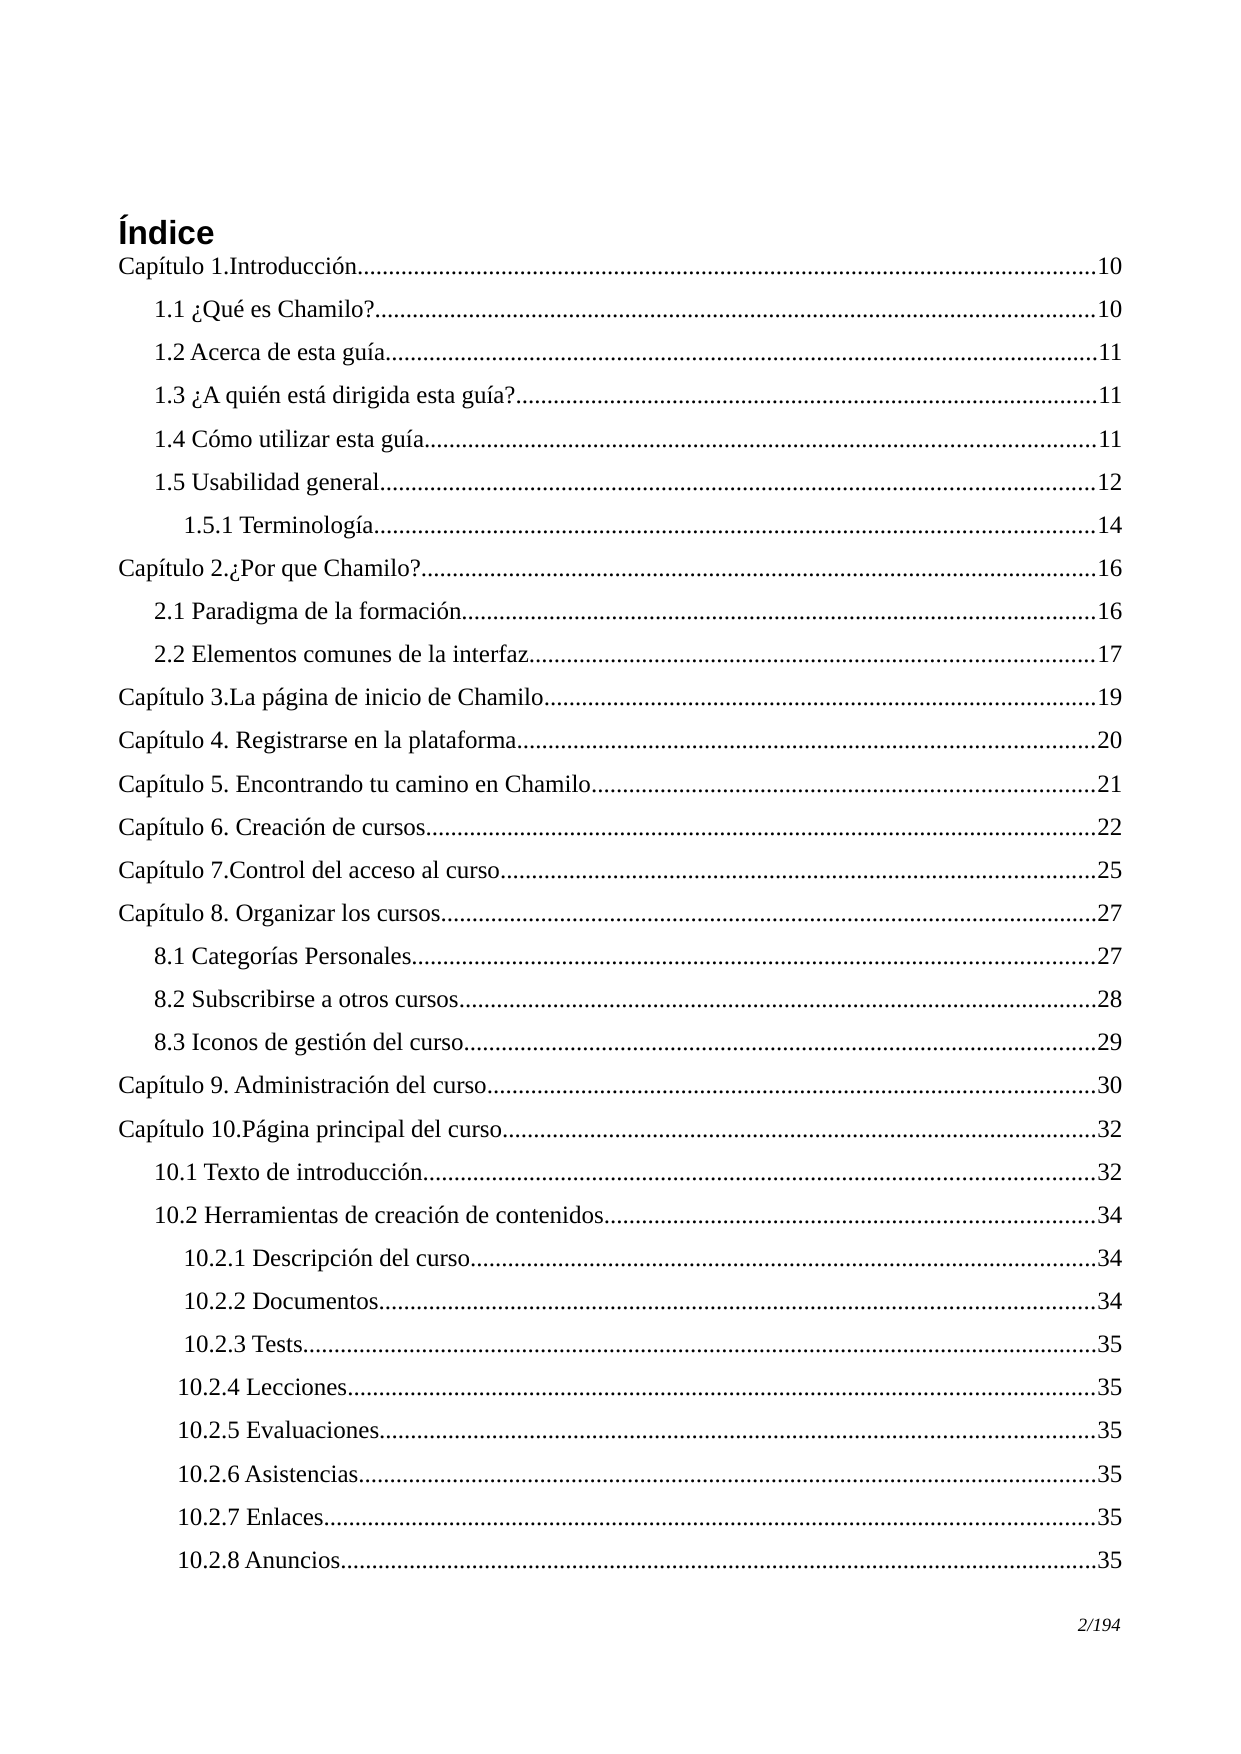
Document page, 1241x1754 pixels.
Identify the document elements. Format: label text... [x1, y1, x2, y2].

text 1.5.1 Terminología 14 [177, 510, 1122, 539]
text 8.2 Subscribirse a otros cursos 28 [148, 984, 1122, 1013]
text 8.3 Iconos de gestión del curso 29 [148, 1027, 1122, 1056]
text 10.2.7 Enlaces 35 [177, 1502, 1122, 1531]
text Capítulo 2.¿Por que Chamilo? 16 [118, 553, 1122, 582]
text 2.1 Paradigma de la formación 16 [148, 596, 1122, 625]
text Capítulo 10.Página principal del curso 32 [118, 1114, 1122, 1142]
text Capítulo 1.Introducción 10 [118, 251, 1122, 280]
text 2.2 Elementos comunes de la interfaz 17 [148, 639, 1122, 668]
text 10.2.2 Documentos 34 [177, 1286, 1122, 1315]
text 1.1 ¿Qué es Chamilo? 10 [148, 294, 1122, 323]
text 10.2.5 Evaluaciones 35 [177, 1416, 1122, 1444]
text 10.2.3 Tests 35 [177, 1329, 1122, 1358]
text Capítulo 3.La página de inicio de Chamilo 19 [118, 682, 1122, 711]
text 1.2 Acerca de esta guía 11 [148, 337, 1122, 366]
text 10.2.1 Descripción del curso 34 [177, 1243, 1122, 1272]
text 10.2 Herramientas de creación de contenidos 34 [148, 1200, 1122, 1229]
text 1.4 Cómo utilizar esta guía. 11 [148, 424, 1122, 452]
text 10.2.4 Lecciones 35 [177, 1372, 1122, 1401]
text Capítulo 9. Administración del curso 30 [118, 1071, 1122, 1099]
text 1.3 ¿A quién está dirigida esta guía? 11 [148, 381, 1122, 409]
subtitle Índice [118, 213, 1122, 251]
text Capítulo 7.Control del acceso al curso 25 [118, 855, 1122, 884]
text 10.1 Texto de introducción 32 [148, 1157, 1122, 1186]
text Capítulo 8. Organizar los cursos 27 [118, 898, 1122, 927]
text 1.5 Usabilidad general 12 [148, 467, 1122, 496]
text 8.1 Categorías Personales 27 [148, 941, 1122, 970]
text Capítulo 6. Creación de cursos 22 [118, 812, 1122, 841]
text 10.2.8 Anuncios 35 [177, 1545, 1122, 1574]
text Capítulo 4. Registrarse en la plataforma 20 [118, 726, 1122, 754]
text Capítulo 5. Encontrando tu camino en Chamilo 21 [118, 769, 1122, 797]
text 10.2.6 Asistencias 35 [177, 1459, 1122, 1487]
